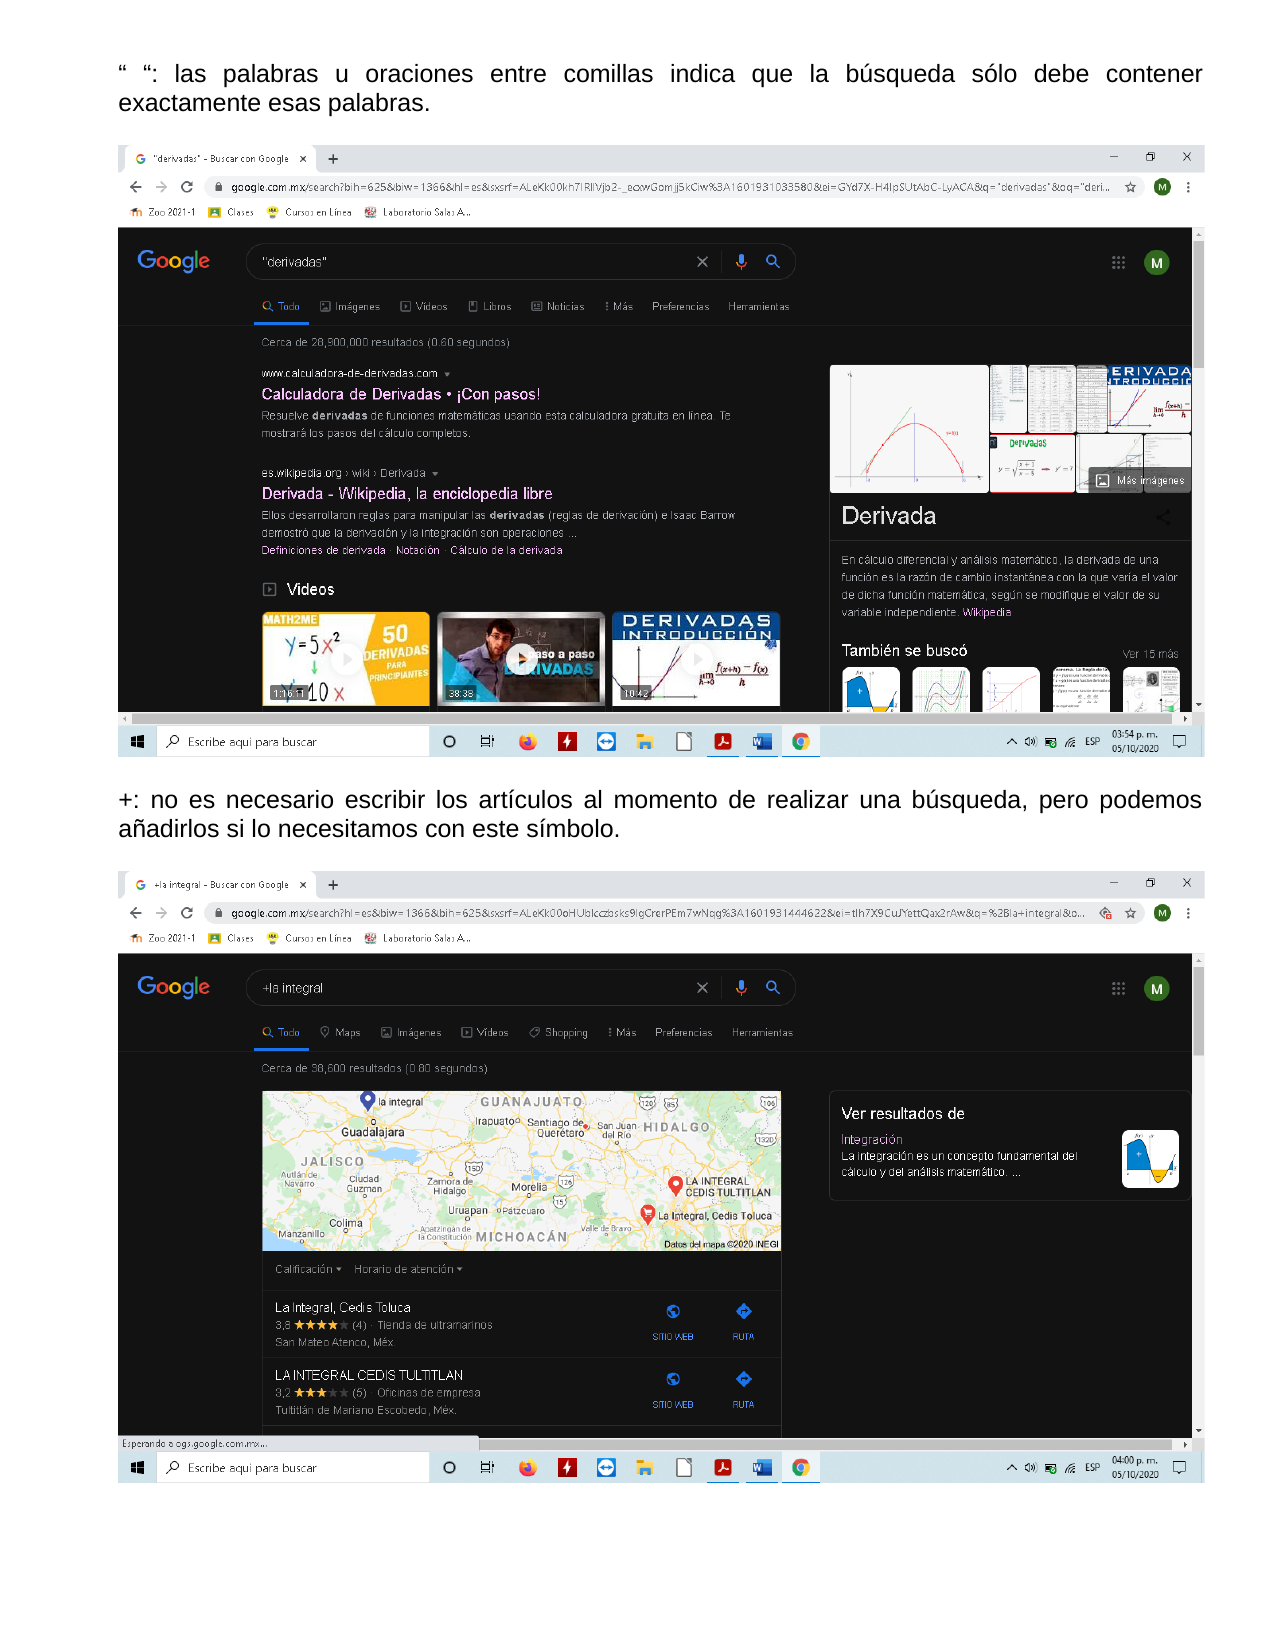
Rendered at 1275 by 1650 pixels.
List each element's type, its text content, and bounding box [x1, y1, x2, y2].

text +: no es necesario escribir los artículos al momento de realizar una búsqueda, pero podemos añadirlos si lo necesitamos con este símbolo. [118, 785, 1205, 843]
text “ “: las palabras u oraciones entre comillas indica que la búsqueda sólo debe contener exactamente esas palabras. [118, 59, 1205, 117]
